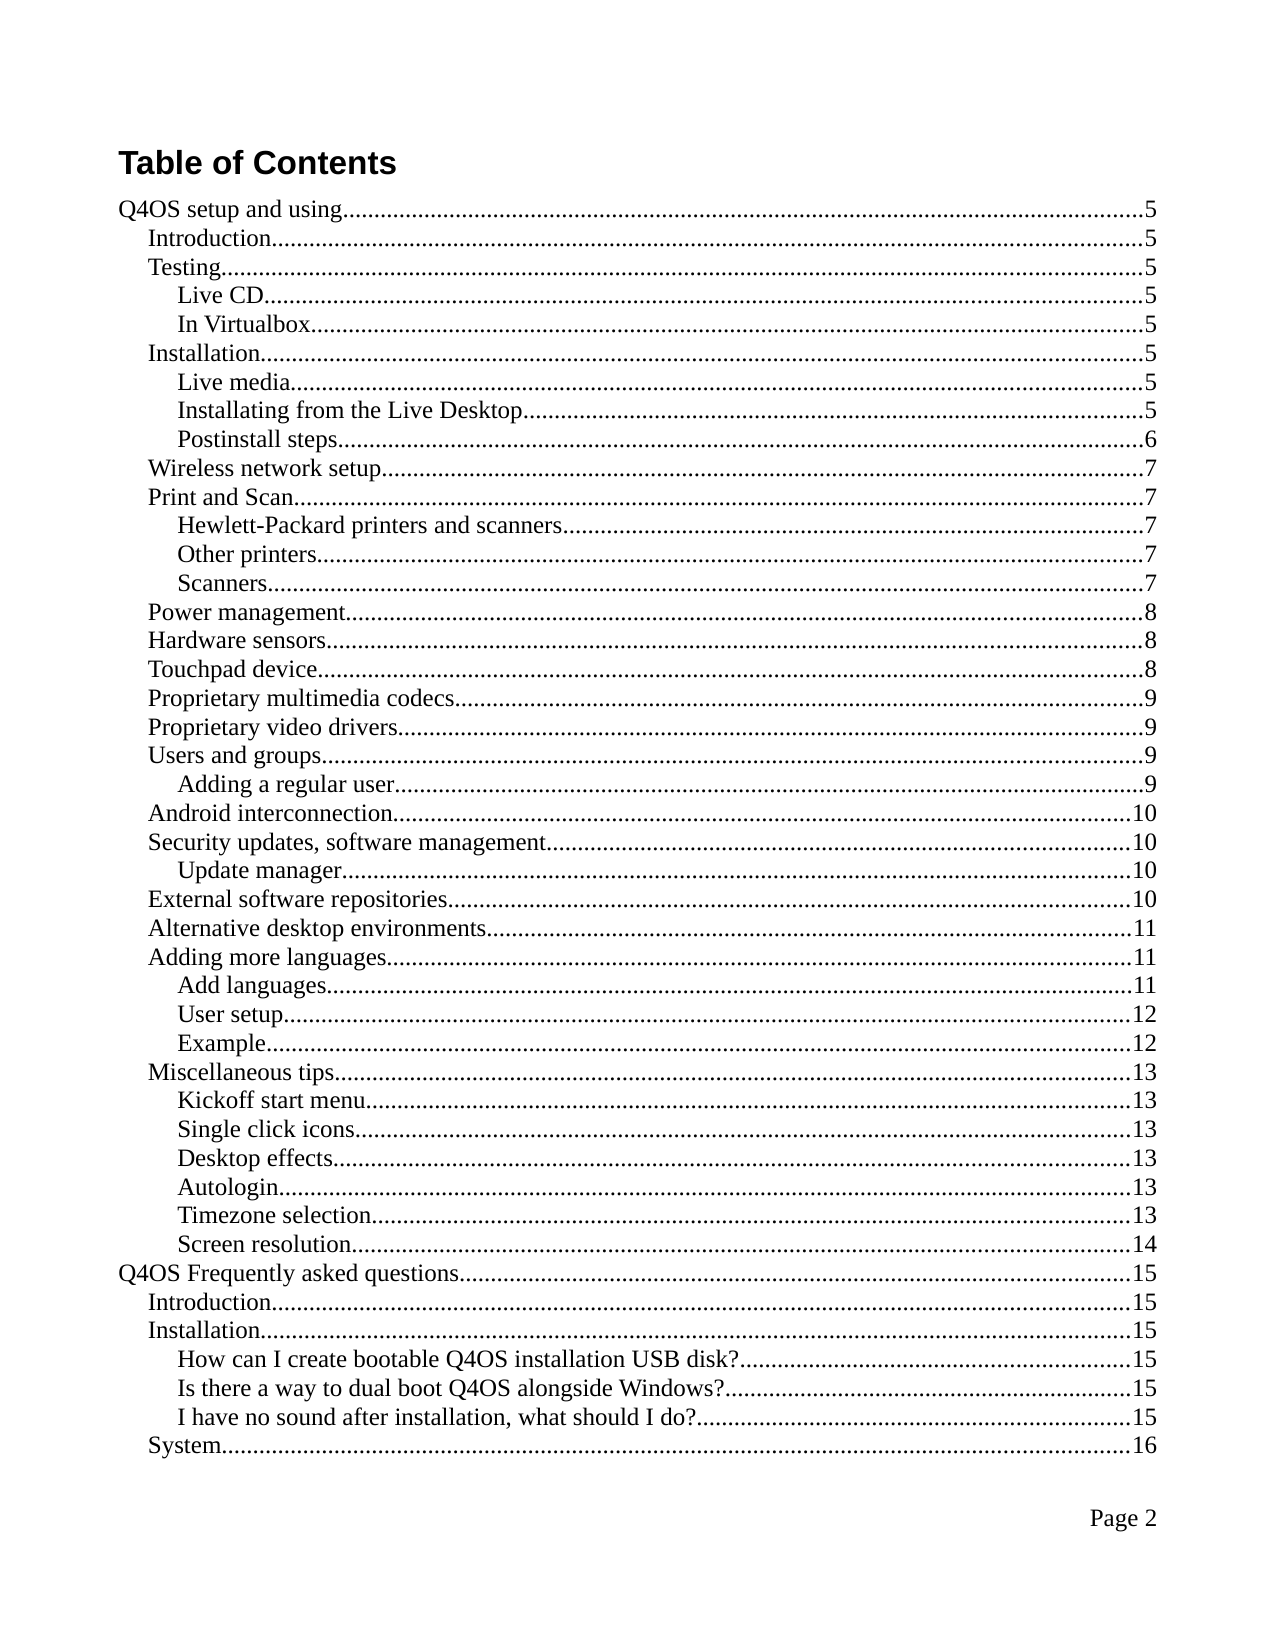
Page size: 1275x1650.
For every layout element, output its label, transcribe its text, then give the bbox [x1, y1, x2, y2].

text Installation 5 [148, 338, 1157, 367]
text Q4OS Frequently asked questions 15 [118, 1258, 1157, 1287]
text Testing 5 [148, 252, 1157, 280]
text Android interconnection 10 [148, 798, 1157, 827]
text How can I create bootable Q4OS installation USB disk? 15 [177, 1344, 1157, 1373]
text Desktop effects 13 [177, 1143, 1157, 1172]
text Miscellaneous tips 13 [148, 1057, 1157, 1085]
text User setup 12 [177, 999, 1157, 1028]
text Autologin 13 [177, 1172, 1157, 1200]
text Example 12 [177, 1028, 1157, 1057]
text I have no sound after installation, what should I do? 15 [177, 1402, 1157, 1430]
subtitle Table of Contents [118, 143, 1157, 182]
text Proprietary video drivers 9 [148, 712, 1157, 740]
text System 16 [148, 1430, 1157, 1459]
text Power management 8 [148, 597, 1157, 625]
text Introduction 5 [148, 223, 1157, 252]
text External software repositories 10 [148, 884, 1157, 913]
text Installating from the Live Desktop 5 [177, 395, 1157, 424]
text Q4OS setup and using 5 [118, 194, 1157, 223]
text Live media 5 [177, 367, 1157, 395]
text Security updates, software management 10 [148, 827, 1157, 855]
text Alternative desktop environments 11 [148, 913, 1157, 942]
text Introduction 15 [148, 1287, 1157, 1315]
text Touchpad device 8 [148, 654, 1157, 683]
text Other printers 7 [177, 539, 1157, 568]
text Adding more languages 11 [148, 942, 1157, 970]
text Hardware sensors 8 [148, 625, 1157, 654]
text Hewlett-Packard printers and scanners 7 [177, 510, 1157, 539]
text Wireless network setup 7 [148, 453, 1157, 482]
text Live CD 5 [177, 280, 1157, 309]
text Is there a way to dual boot Q4OS alongside Windows? 15 [177, 1373, 1157, 1402]
text Kickoff start menu 13 [177, 1085, 1157, 1114]
text Proprietary multimedia codecs 9 [148, 683, 1157, 712]
text Users and groups 9 [148, 740, 1157, 769]
text Timezone selection 13 [177, 1200, 1157, 1229]
text Scanners 7 [177, 568, 1157, 597]
text Add languages 11 [177, 970, 1157, 999]
text Installation 15 [148, 1315, 1157, 1344]
text Print and Scan 7 [148, 482, 1157, 510]
text Adding a regular user 9 [177, 769, 1157, 798]
text Single click icons 13 [177, 1114, 1157, 1143]
text Screen resolution 14 [177, 1229, 1157, 1258]
text Postinstall steps 6 [177, 424, 1157, 453]
text In Virtualbox 5 [177, 309, 1157, 338]
text Update manager 10 [177, 855, 1157, 884]
